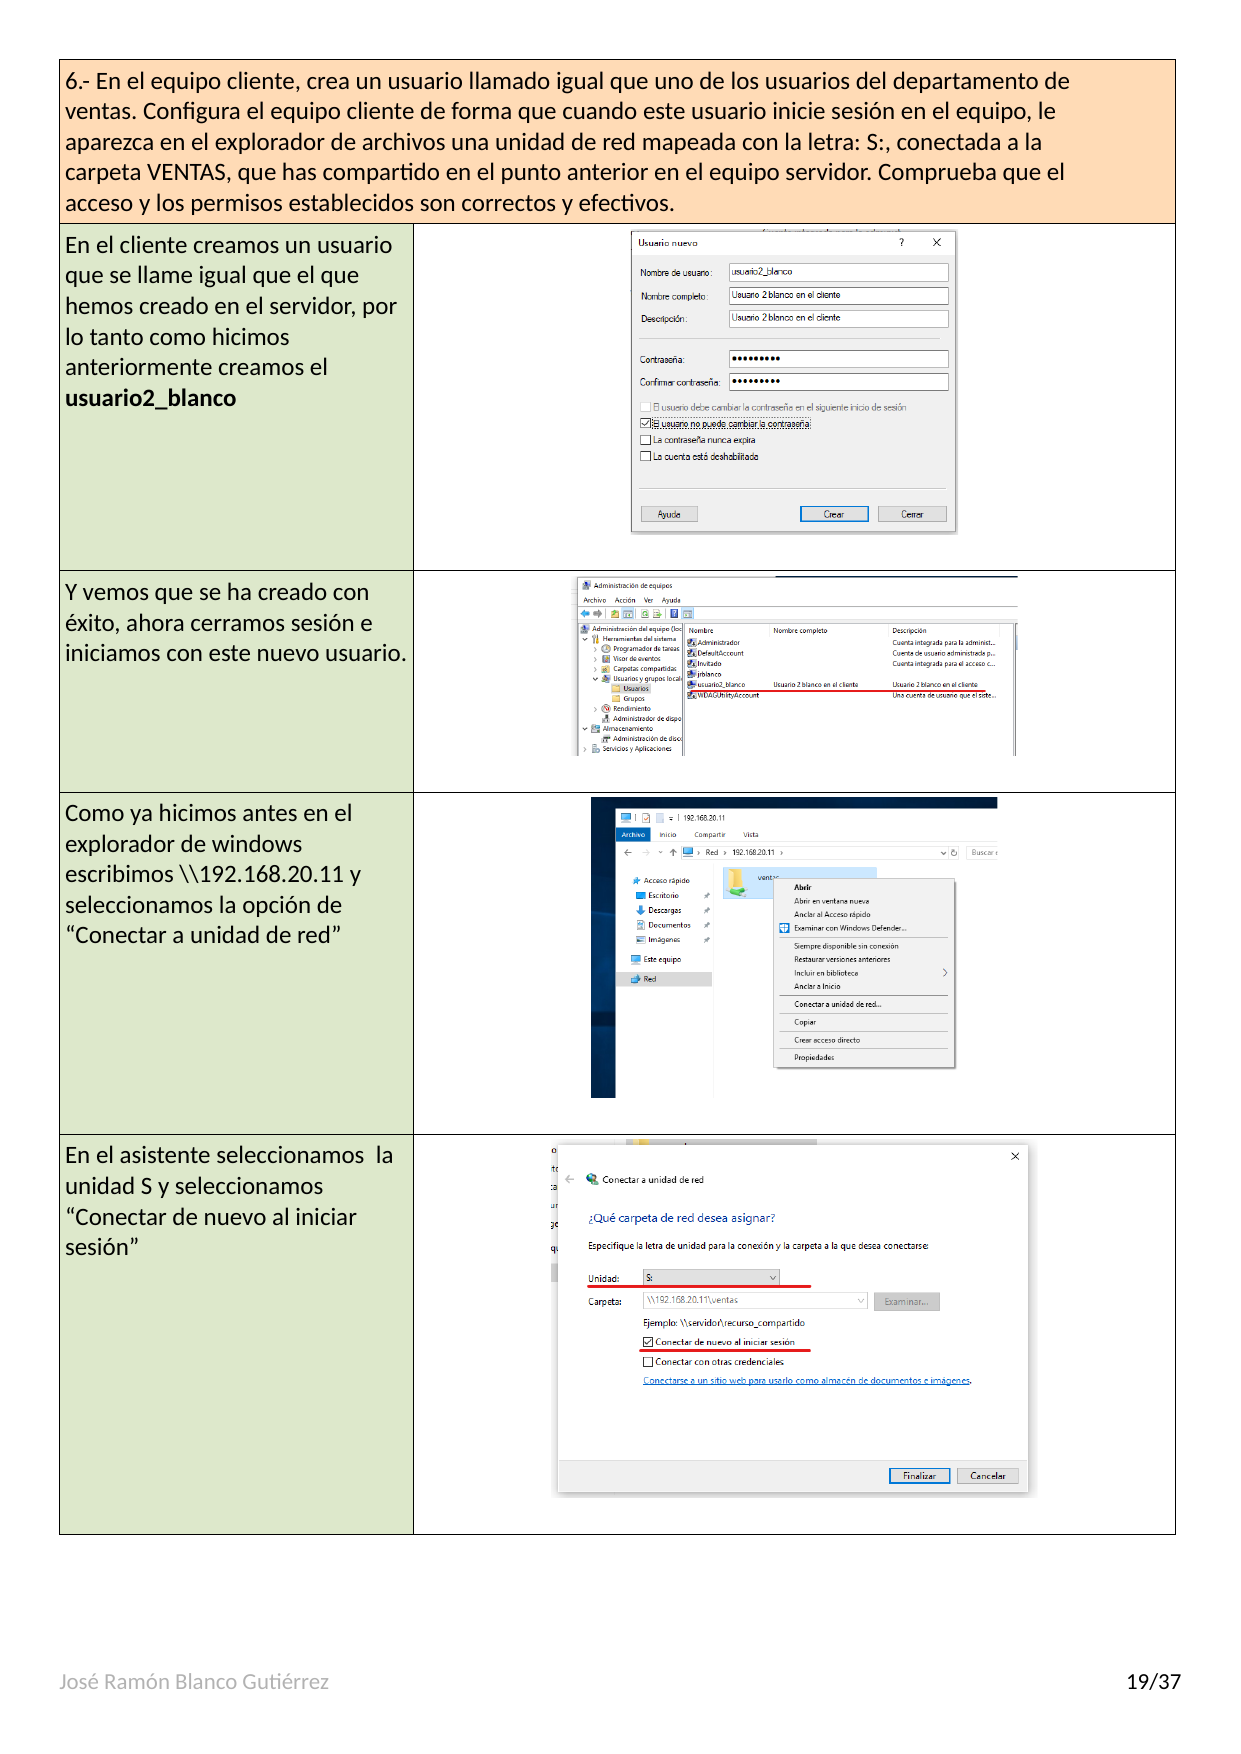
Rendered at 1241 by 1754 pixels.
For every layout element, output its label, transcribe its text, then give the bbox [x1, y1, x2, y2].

picture [630, 229, 959, 535]
table_cell En el asistente seleccionamos la unidad S y seleccionamos “Conectar de nuevo al iniciar sesión” [60, 1135, 413, 1534]
table_cell En el cliente creamos un usuario que se llame igual que el que hemos creado en el servidor, por lo tanto como hicimos anteriormente creamos el usuario2_blanco [60, 224, 413, 570]
table_header 6.- En el equipo cliente, crea un usuario llamado igual que uno de los usuarios del departamento de ventas. Configura el equipo cliente de forma que cuando este usuario inicie sesión en el equipo, le aparezca en el explorador de archivos una unidad de red mapeada con la letra: S:, conectada a la carpeta VENTAS, que has compartido en el punto anterior en el equipo servidor. Comprueba que el acceso y los permisos establecidos son correctos y efectivos. [60, 60, 1175, 223]
table_cell [414, 793, 1175, 1134]
table_cell [414, 224, 1175, 570]
table_cell Y vemos que se ha creado con éxito, ahora cerramos sesión e iniciamos con este nuevo usuario. [60, 571, 413, 792]
picture [571, 576, 1018, 756]
table_cell [414, 571, 1175, 792]
picture [551, 1139, 1038, 1498]
table_cell Como ya hicimos antes en el explorador de windows escribimos \\192.168.20.11 y seleccionamos la opción de “Conectar a unidad de red” [60, 793, 413, 1134]
picture [591, 797, 998, 1098]
table_cell [414, 1135, 1175, 1534]
